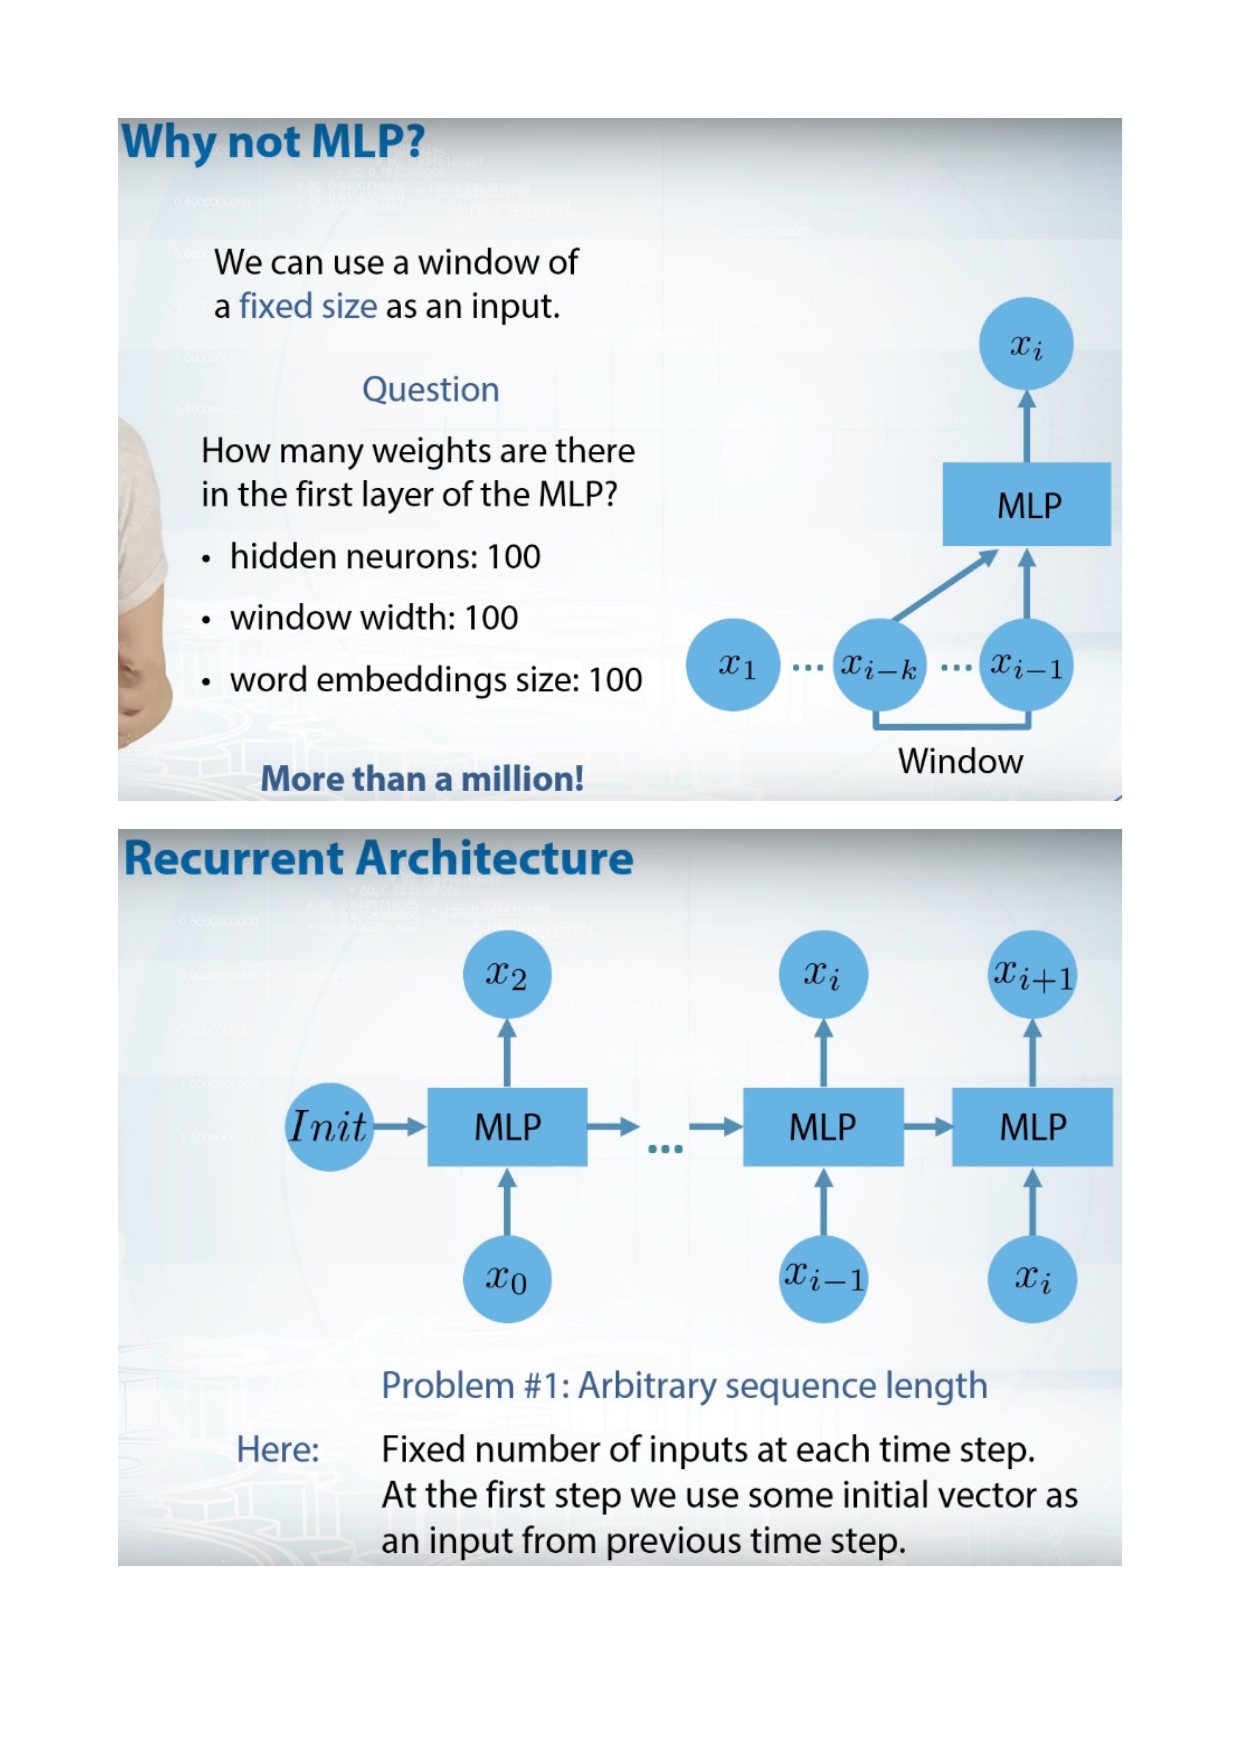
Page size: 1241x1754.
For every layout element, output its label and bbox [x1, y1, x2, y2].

picture [118, 118, 1123, 801]
picture [118, 829, 1123, 1566]
